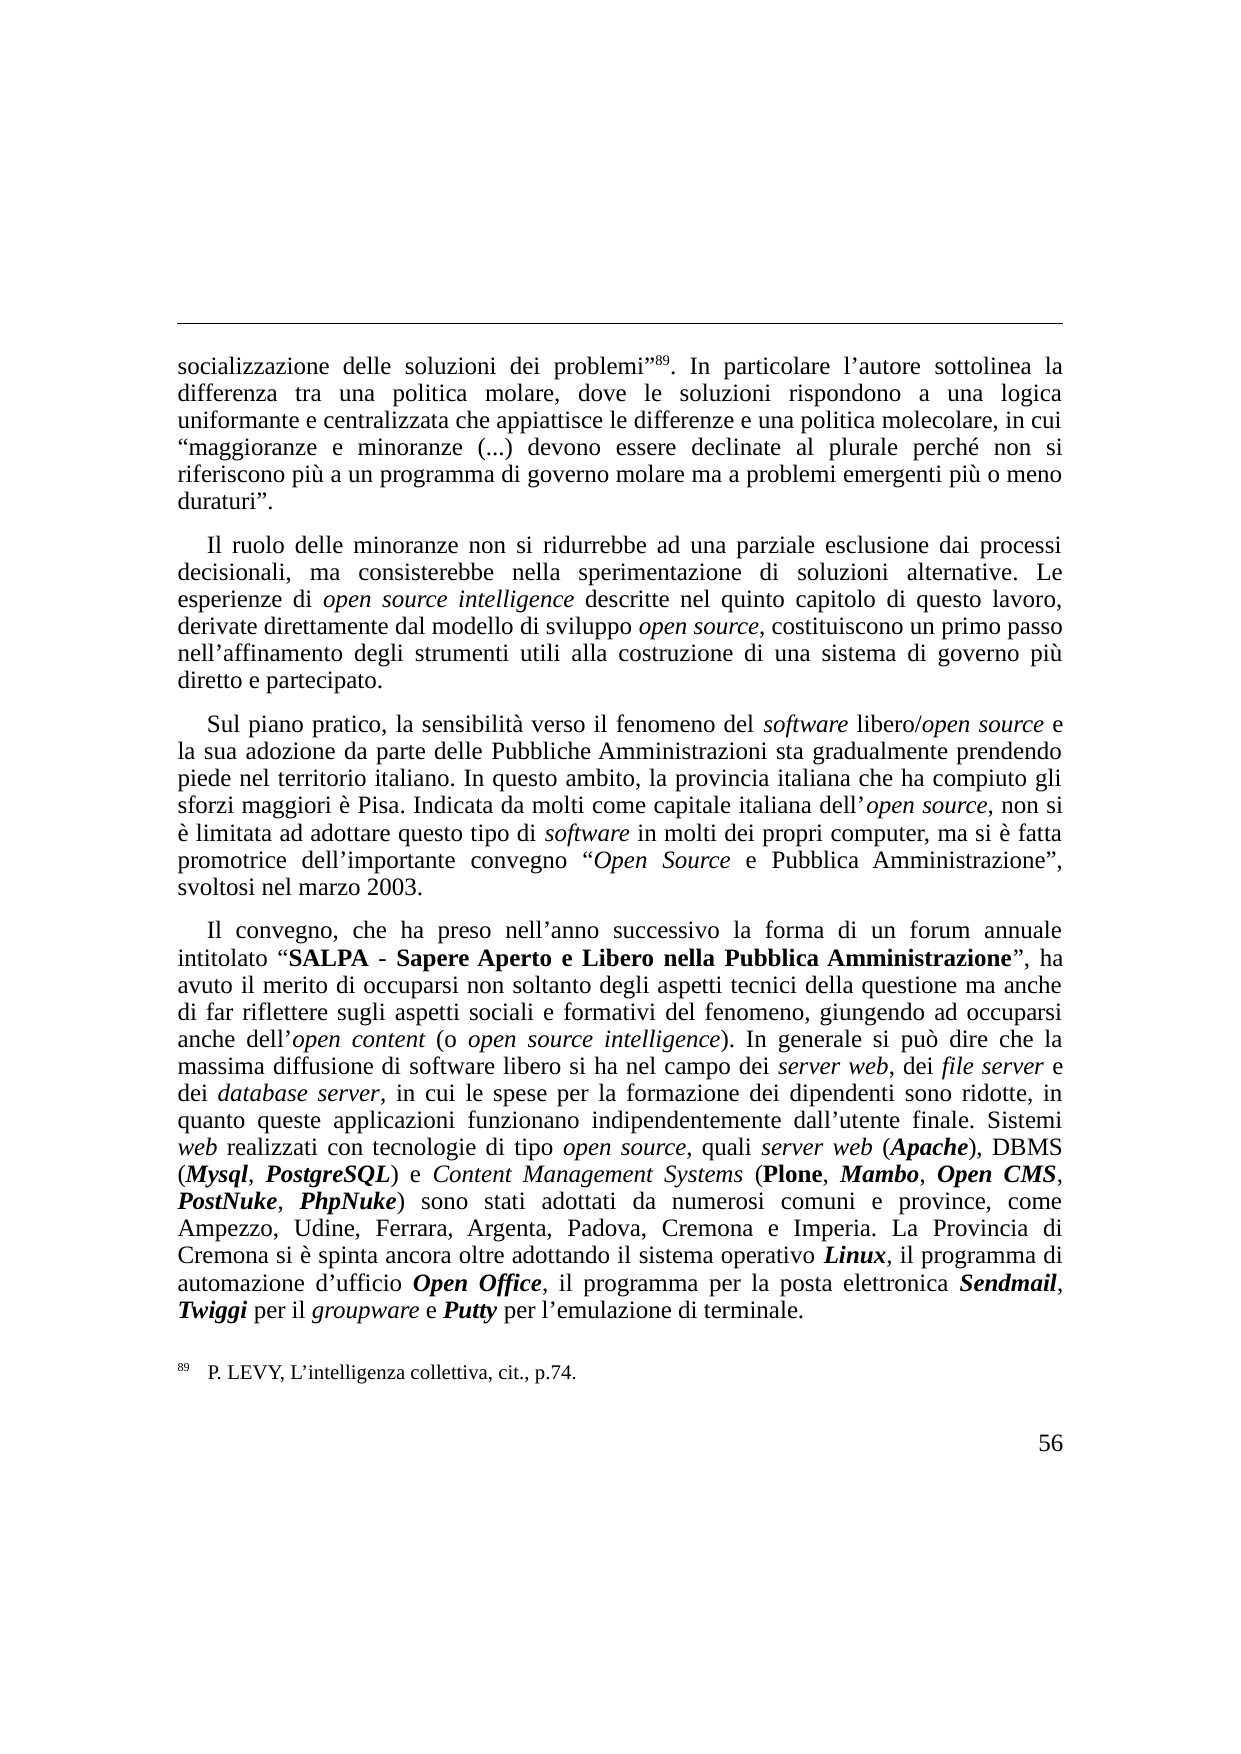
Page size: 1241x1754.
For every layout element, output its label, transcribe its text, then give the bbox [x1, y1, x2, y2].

text Il ruolo delle minoranze non si ridurrebbe ad una parziale esclusione dai processi decisionali, ma consisterebbe nella sperimentazione di soluzioni alternative. Le esperienze di open source intelligence descritte nel quinto capitolo di questo lavoro, derivate direttamente dal modello di sviluppo open source, costituiscono un primo passo nell’affinamento degli strumenti utili alla costruzione di una sistema di governo più diretto e partecipato. [177, 532, 1063, 694]
text socializzazione delle soluzioni dei problemi”. In particolare l’autore sottolinea la differenza tra una politica molare, dove le soluzioni rispondono a una logica uniformante e centralizzata che appiattisce le differenze e una politica molecolare, in cui “maggioranze e minoranze (...) devono essere declinate al plurale perché non si riferiscono più a un programma di governo molare ma a problemi emergenti più o meno duraturi”. [177, 353, 1063, 515]
text Il convegno, che ha preso nell’anno successivo la forma di un forum annuale intitolato “SALPA - Sapere Aperto e Libero nella Pubblica Amministrazione”, ha avuto il merito di occuparsi non soltanto degli aspetti tecnici della questione ma anche di far riflettere sugli aspetti sociali e formativi del fenomeno, giungendo ad occuparsi anche dell’open content (o open source intelligence). In generale si può dire che la massima diffusione di software libero si ha nel campo dei server web, dei file server e dei database server, in cui le spese per la formazione dei dipendenti sono ridotte, in quanto queste applicazioni funzionano indipendentemente dall’utente finale. Sistemi web realizzati con tecnologie di tipo open source, quali server web (Apache), DBMS (Mysql, PostgreSQL) e Content Management Systems (Plone, Mambo, Open CMS, PostNuke, PhpNuke) sono stati adottati da numerosi comuni e province, come Ampezzo, Udine, Ferrara, Argenta, Padova, Cremona e Imperia. La Provincia di Cremona si è spinta ancora oltre adottando il sistema operativo Linux, il programma di automazione d’ufficio Open Office, il programma per la posta elettronica Sendmail, Twiggi per il groupware e Putty per l’emulazione di terminale. [177, 917, 1063, 1323]
text Sul piano pratico, la sensibilità verso il fenomeno del software libero/open source e la sua adozione da parte delle Pubbliche Amministrazioni sta gradualmente prendendo piede nel territorio italiano. In questo ambito, la provincia italiana che ha compiuto gli sforzi maggiori è Pisa. Indicata da molti come capitale italiana dell’open source, non si è limitata ad adottare questo tipo di software in molti dei propri computer, ma si è fatta promotrice dell’importante convegno “Open Source e Pubblica Amministrazione”, svoltosi nel marzo 2003. [177, 711, 1063, 901]
text P. LEVY, L’intelligenza collettiva, cit., p.74. [177, 1361, 1063, 1384]
